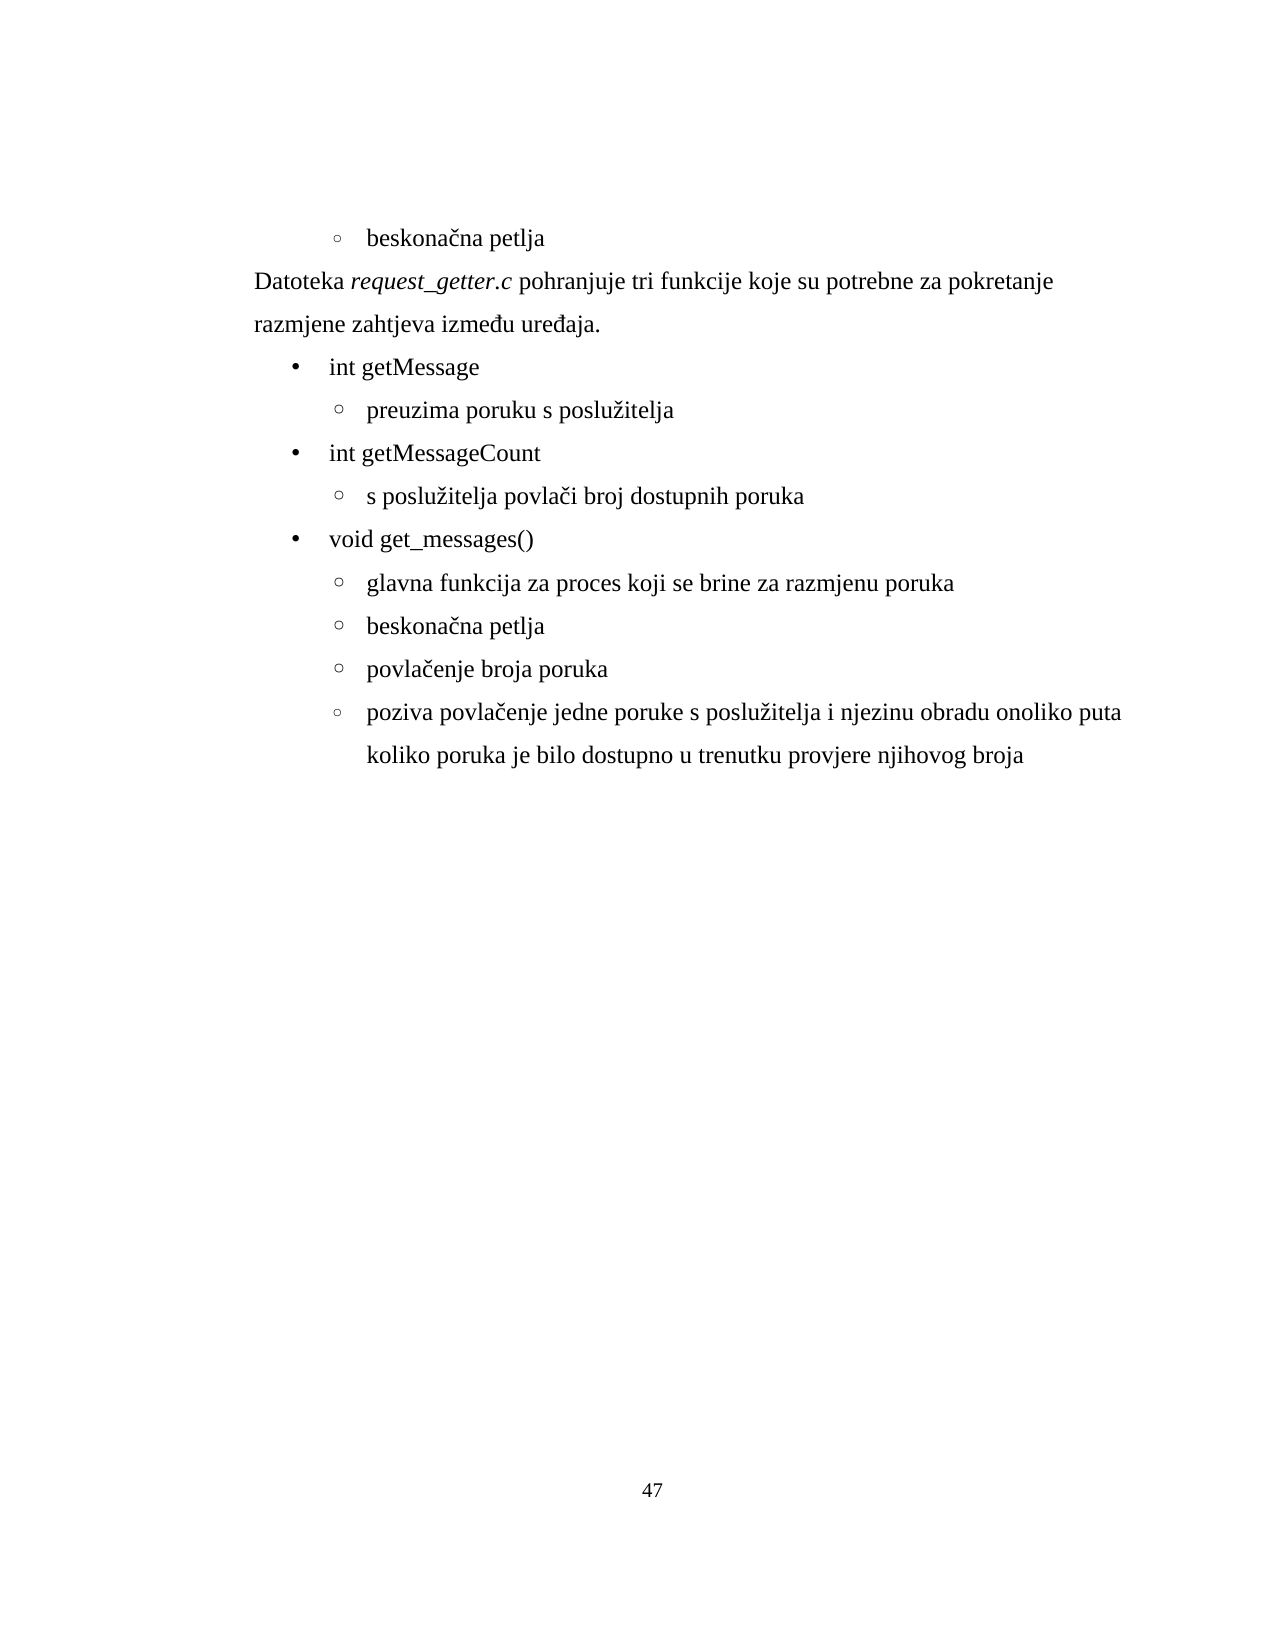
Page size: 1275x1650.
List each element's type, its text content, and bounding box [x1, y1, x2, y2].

list glavna funkcija za proces koji se brine za razmjenu poruka [329, 568, 1127, 596]
list s poslužitelja povlači broj dostupnih poruka [329, 481, 1127, 510]
list void get_messages() [291, 524, 1127, 553]
list preuzima poruku s poslužitelja [329, 395, 1127, 424]
list int getMessageCount [291, 438, 1127, 467]
list beskonačna petlja [329, 223, 1127, 251]
list beskonačna petlja [329, 611, 1127, 639]
list povlačenje broja poruka [329, 654, 1127, 683]
list int getMessage [291, 352, 1127, 381]
list poziva povlačenje jedne poruke s poslužitelja i njezinu obradu onoliko puta koliko poruka je bilo dostupno u trenutku provjere njihovog broja [329, 697, 1127, 769]
text Datoteka request_getter.c pohranjuje tri funkcije koje su potrebne za pokretanje razmjene zahtjeva između uređaja. [254, 266, 1127, 338]
